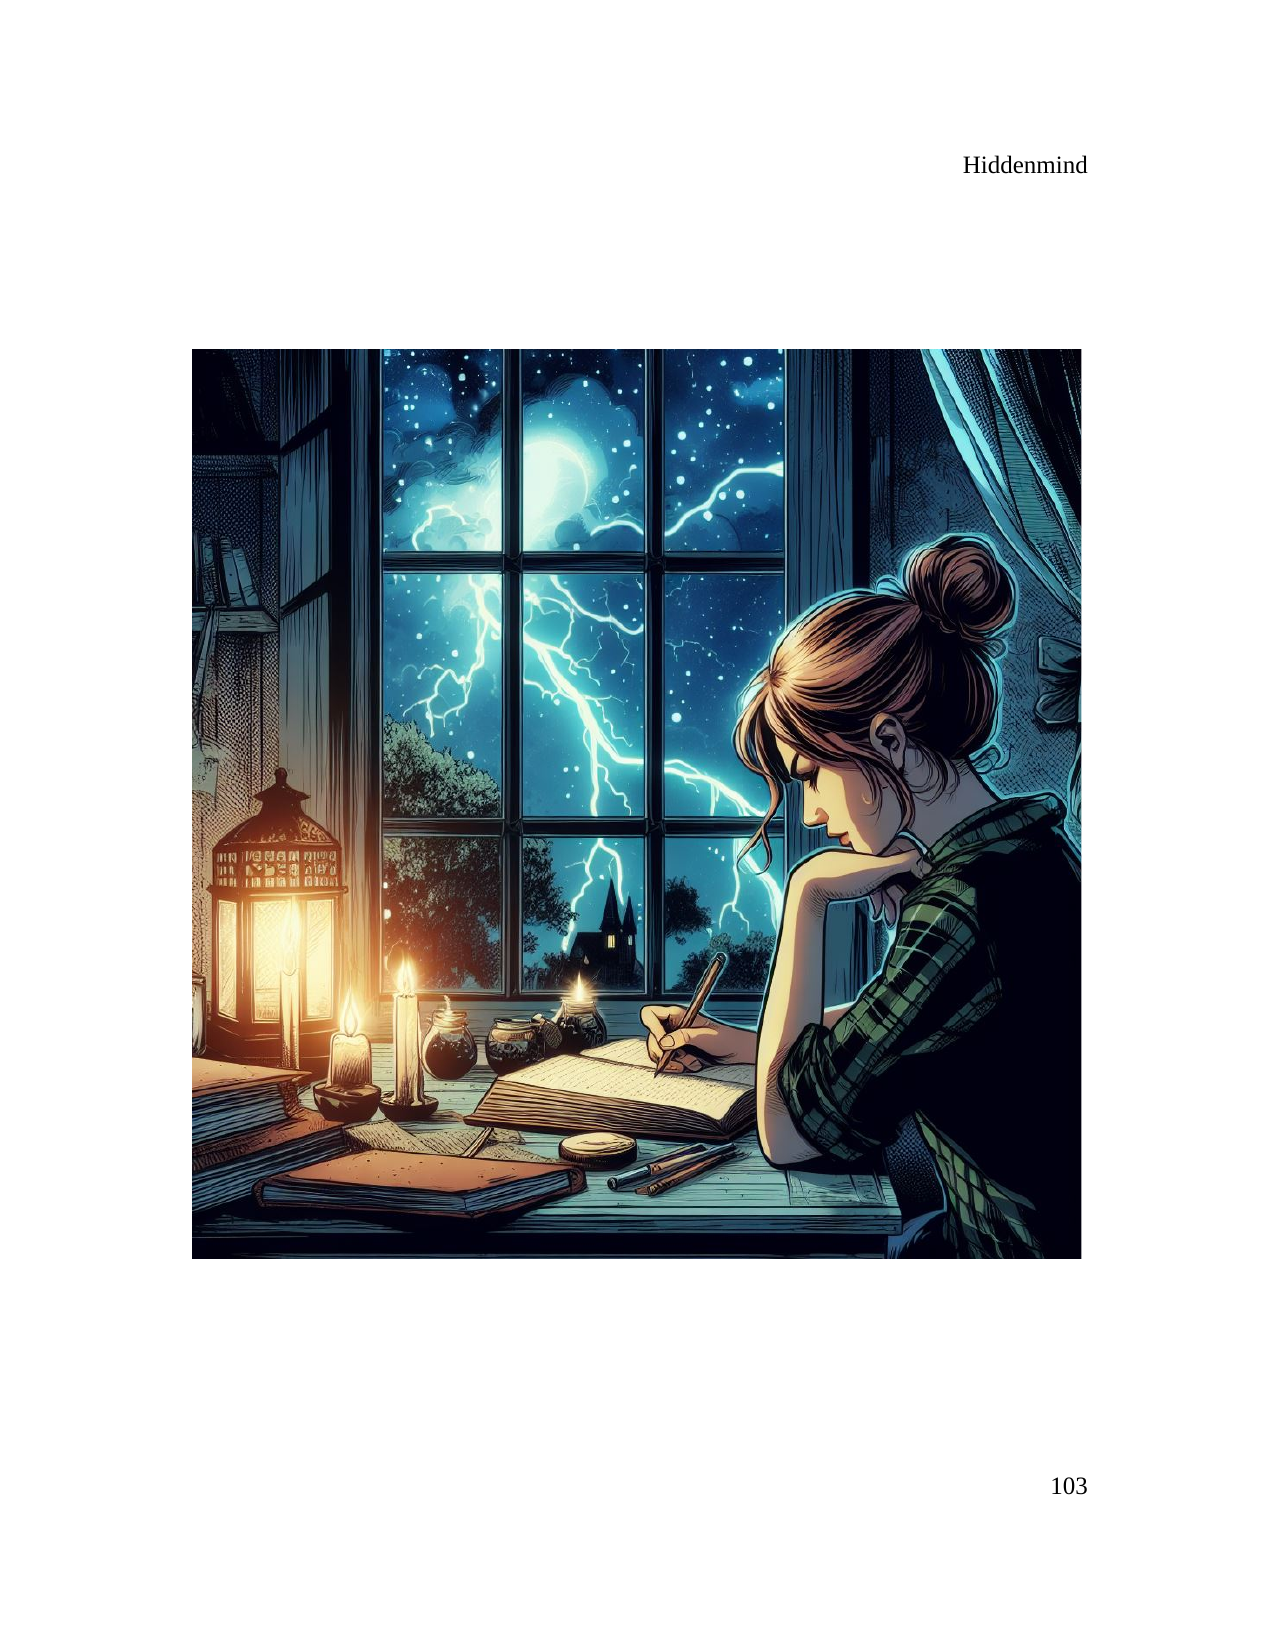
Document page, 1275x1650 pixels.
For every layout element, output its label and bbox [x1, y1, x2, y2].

picture [192, 349, 1082, 1259]
